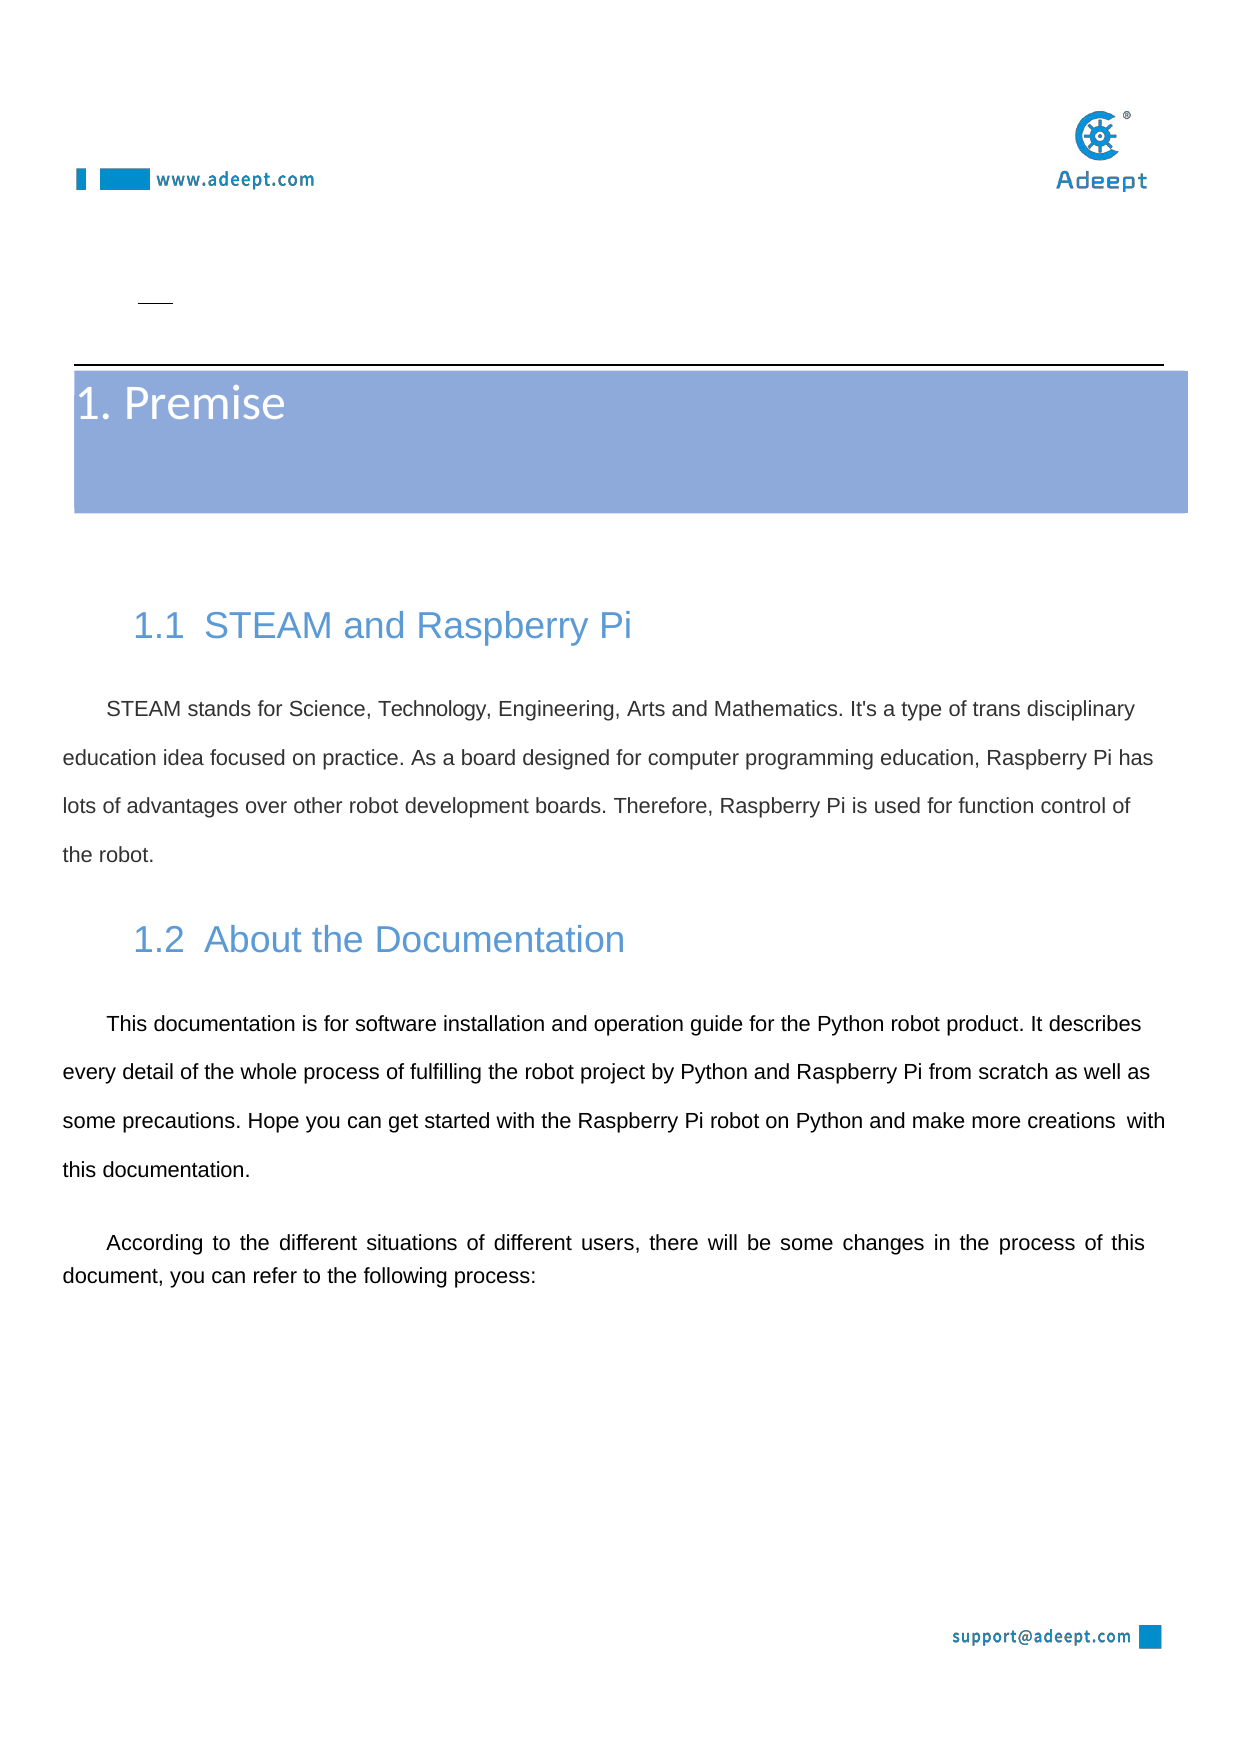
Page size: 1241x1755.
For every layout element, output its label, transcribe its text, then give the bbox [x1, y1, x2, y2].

list STEAM and Raspberry Pi [133, 603, 1201, 646]
text STEAM stands for Science, Technology, Engineering, Arts and Mathematics. It's a type of trans disciplinary education idea focused on practice. As a board designed for computer programming education, Raspberry Pi has lots of advantages over other robot development boards. Therefore, Raspberry Pi is used for function control of the robot. [62, 696, 1172, 867]
text According to the different situations of different users, there will be some changes in the process of this document, you can refer to the following process: [62, 1230, 1172, 1288]
list About the Documentation [133, 918, 1201, 961]
text This documentation is for software installation and operation guide for the Python robot product. It describes every detail of the whole process of fulfilling the robot project by Python and Raspberry Pi from scratch as well as some precautions. Hope you can get started with the Raspberry Pi robot on Python and make more creations with this documentation. [62, 1011, 1172, 1182]
